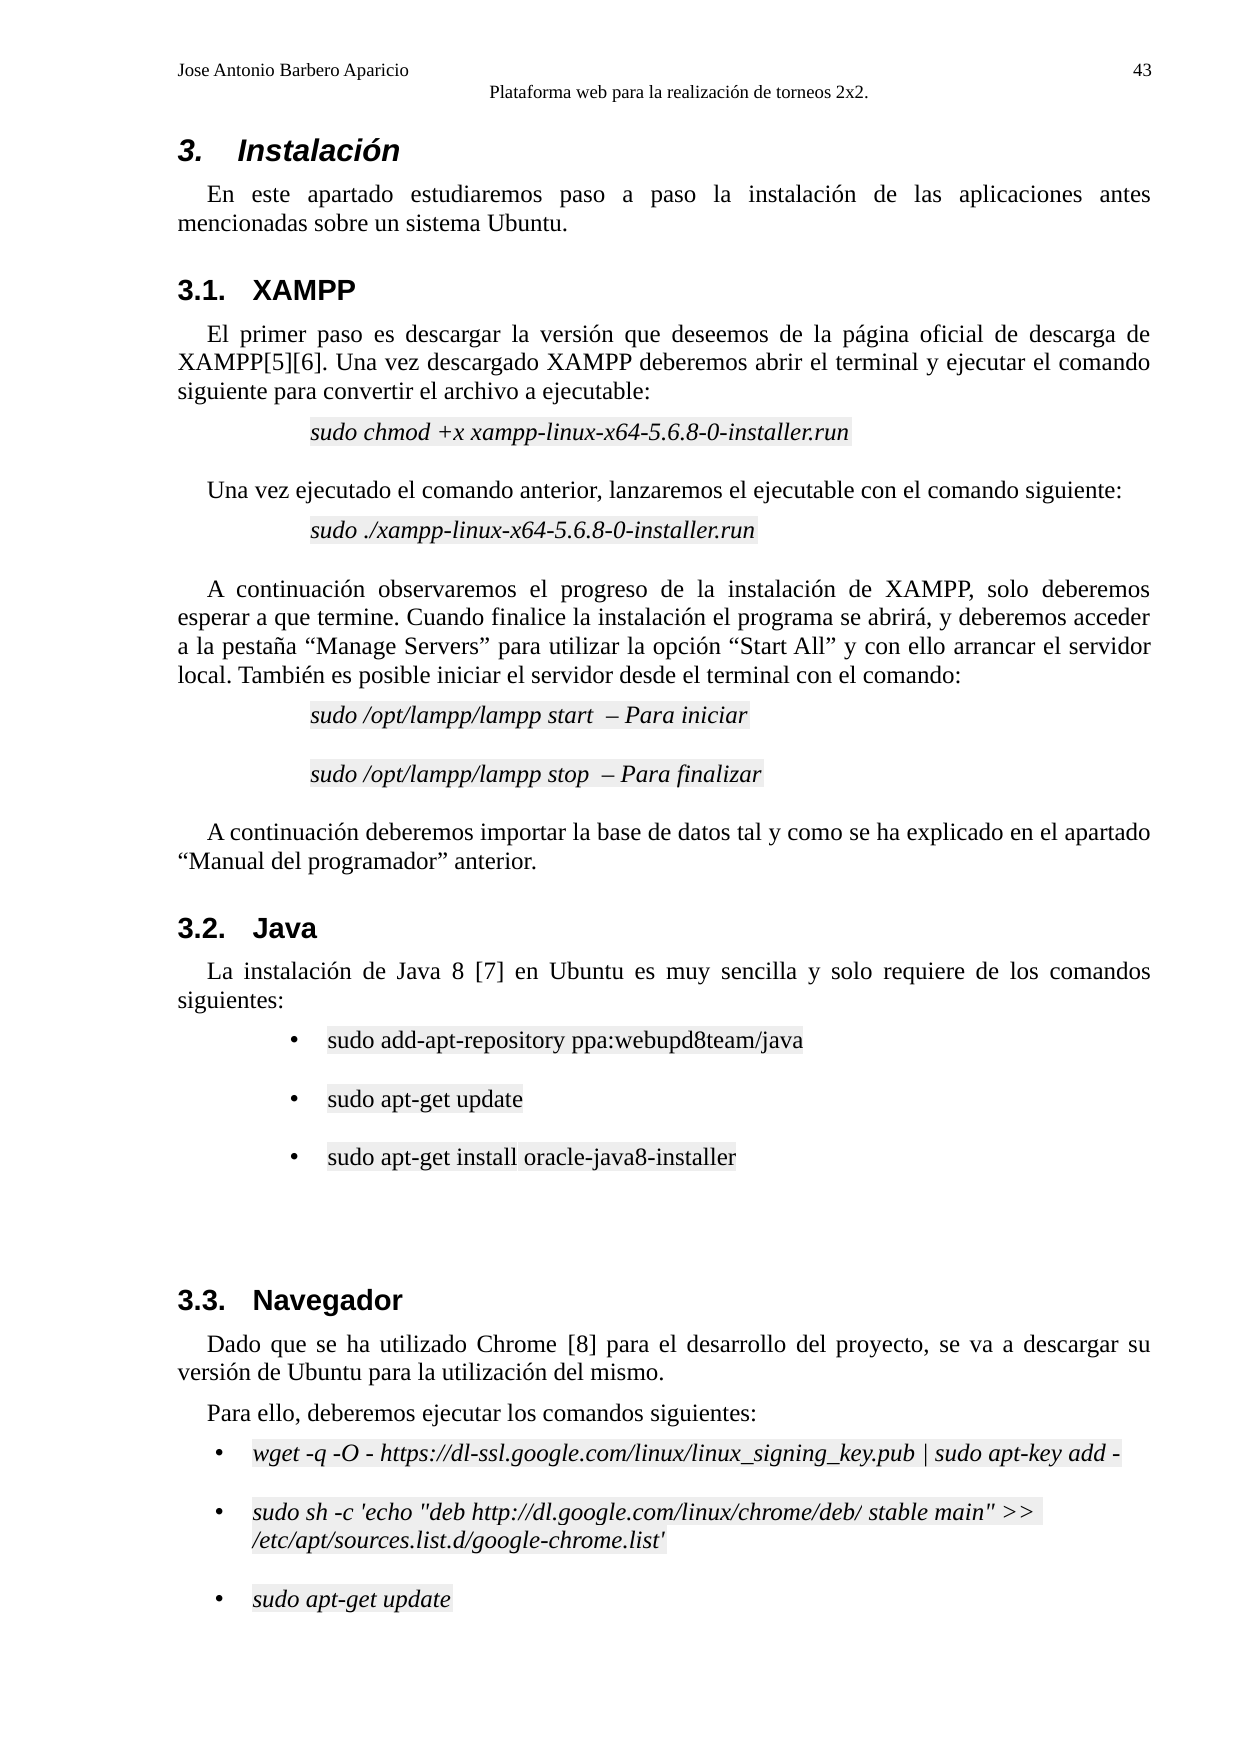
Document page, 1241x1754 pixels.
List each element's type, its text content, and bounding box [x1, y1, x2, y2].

text En este apartado estudiaremos paso a paso la instalación de las aplicaciones antes mencionadas sobre un sistema Ubuntu. [177, 179, 1152, 237]
text Dado que se ha utilizado Chrome [8]⁠ para el desarrollo del proyecto, se va a descargar su versión de Ubuntu para la utilización del mismo. [177, 1329, 1152, 1386]
subtitle Navegador [177, 1283, 1152, 1317]
text sudo chmod +x xampp-linux-x64-5.6.8-0-installer.run [236, 417, 1093, 446]
list sudo sh -c 'echo "deb http://dl.google.com/linux/chrome/deb/ stable main" >> /etc/apt/sources.list.d/google-chrome.list' [215, 1497, 1152, 1554]
text sudo /opt/lampp/lampp stop – Para finalizar [236, 759, 1093, 787]
list sudo apt-get update [215, 1584, 1152, 1612]
text La instalación de Java 8 [7]⁠ en Ubuntu es muy sencilla y solo requiere de los comandos siguientes: [177, 956, 1152, 1014]
list sudo apt-get update [290, 1084, 1152, 1113]
text sudo /opt/lampp/lampp start – Para iniciar [236, 701, 1093, 729]
text sudo ./xampp-linux-x64-5.6.8-0-installer.run [236, 516, 1093, 544]
subtitle Java [177, 911, 1152, 944]
text A continuación deberemos importar la base de datos tal y como se ha explicado en el apartado “Manual del programador” anterior. [177, 817, 1152, 874]
subtitle XAMPP [177, 273, 1152, 307]
text Para ello, deberemos ejecutar los comandos siguientes: [177, 1398, 1152, 1427]
text Una vez ejecutado el comando anterior, lanzaremos el ejecutable con el comando siguiente: [177, 475, 1152, 504]
list sudo add-apt-repository ppa:webupd8team/java [290, 1026, 1152, 1054]
text El primer paso es descargar la versión que deseemos de la página oficial de descarga de XAMPP[5]⁠[6]⁠. Una vez descargado XAMPP deberemos abrir el terminal y ejecutar el comando siguiente para convertir el archivo a ejecutable: [177, 319, 1152, 405]
list wget -q -O - https://dl-ssl.google.com/linux/linux_signing_key.pub | sudo apt-key add - [215, 1438, 1152, 1467]
list sudo apt-get install oracle-java8-installer [290, 1142, 1152, 1171]
text A continuación observaremos el progreso de la instalación de XAMPP, solo deberemos esperar a que termine. Cuando finalice la instalación el programa se abrirá, y deberemos acceder a la pestaña “Manage Servers” para utilizar la opción “Start All” y con ello arrancar el servidor local. También es posible iniciar el servidor desde el terminal con el comando: [177, 574, 1152, 689]
subtitle Instalación [177, 132, 1152, 168]
